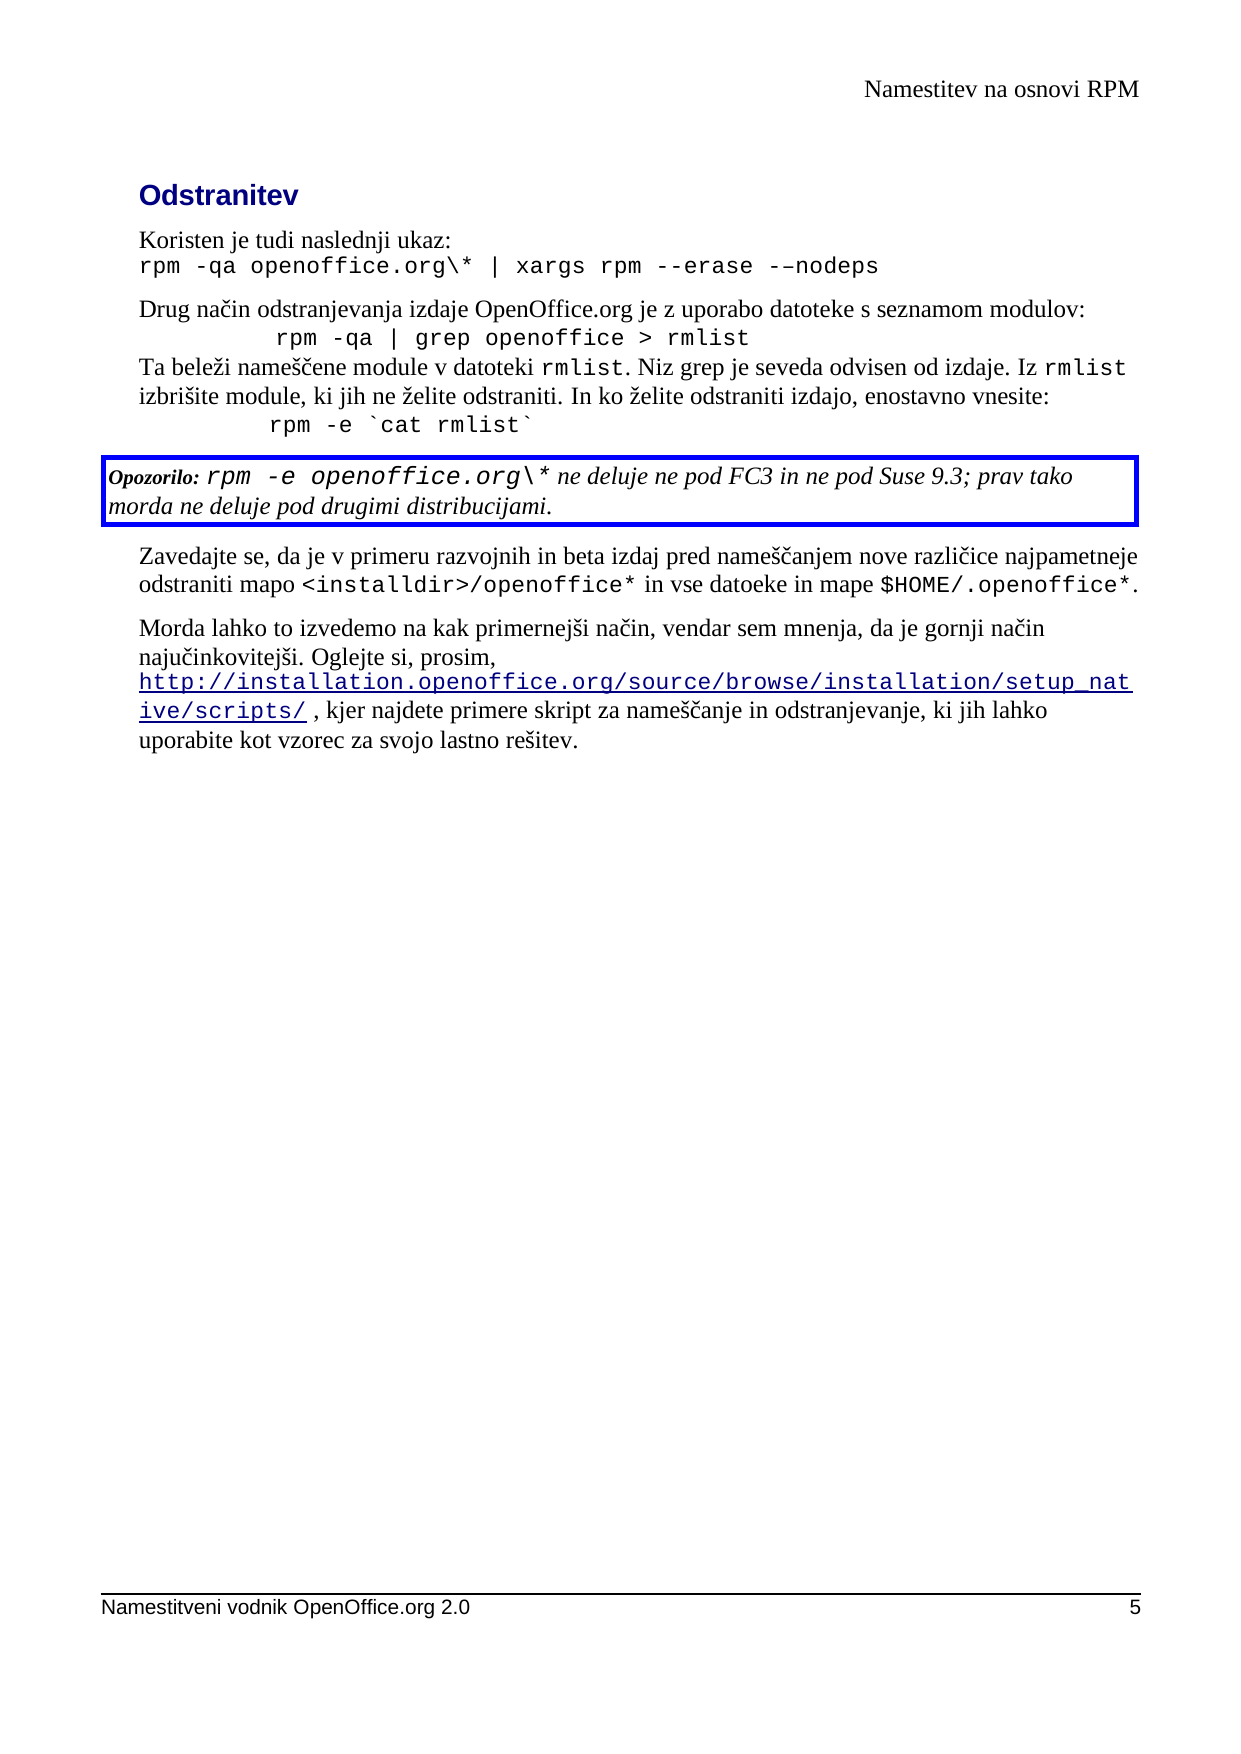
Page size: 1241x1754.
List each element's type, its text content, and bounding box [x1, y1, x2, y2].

text Drug način odstranjevanja izdaje OpenOffice.org je z uporabo datoteke s seznamom modulov: rpm -qa | grep openoffice > rmlist Ta beleži nameščene module v datoteki rmlist. Niz grep je seveda odvisen od izdaje. Iz rmlist izbrišite module, ki jih ne želite odstraniti. In ko želite odstraniti izdajo, enostavno vnesite: rpm -e `cat rmlist` [138, 295, 1139, 440]
text Opozorilo: rpm -e openoffice.org\* ne deluje ne pod FC3 in ne pod Suse 9.3; prav tako morda ne deluje pod drugimi distribucijami. [106, 460, 1134, 522]
text Koristen je tudi naslednji ukaz: rpm -qa openoffice.org\* | xargs rpm --erase -–nodeps [138, 226, 1139, 280]
text Morda lahko to izvedemo na kak primernejši način, vendar sem mnenja, da je gornji način najučinkovitejši. Oglejte si, prosim, http://installation.openoffice.org/source/browse/installation/setup_native/scripts/ , kjer najdete primere skript za nameščanje in odstranjevanje, ki jih lahko uporabite kot vzorec za svojo lastno rešitev. [138, 614, 1139, 754]
subtitle Odstranitev [138, 179, 1139, 211]
text Zavedajte se, da je v primeru razvojnih in beta izdaj pred nameščanjem nove različice najpametneje odstraniti mapo <installdir>/openoffice* in vse datoeke in mape $HOME/.openoffice*. [138, 542, 1139, 599]
